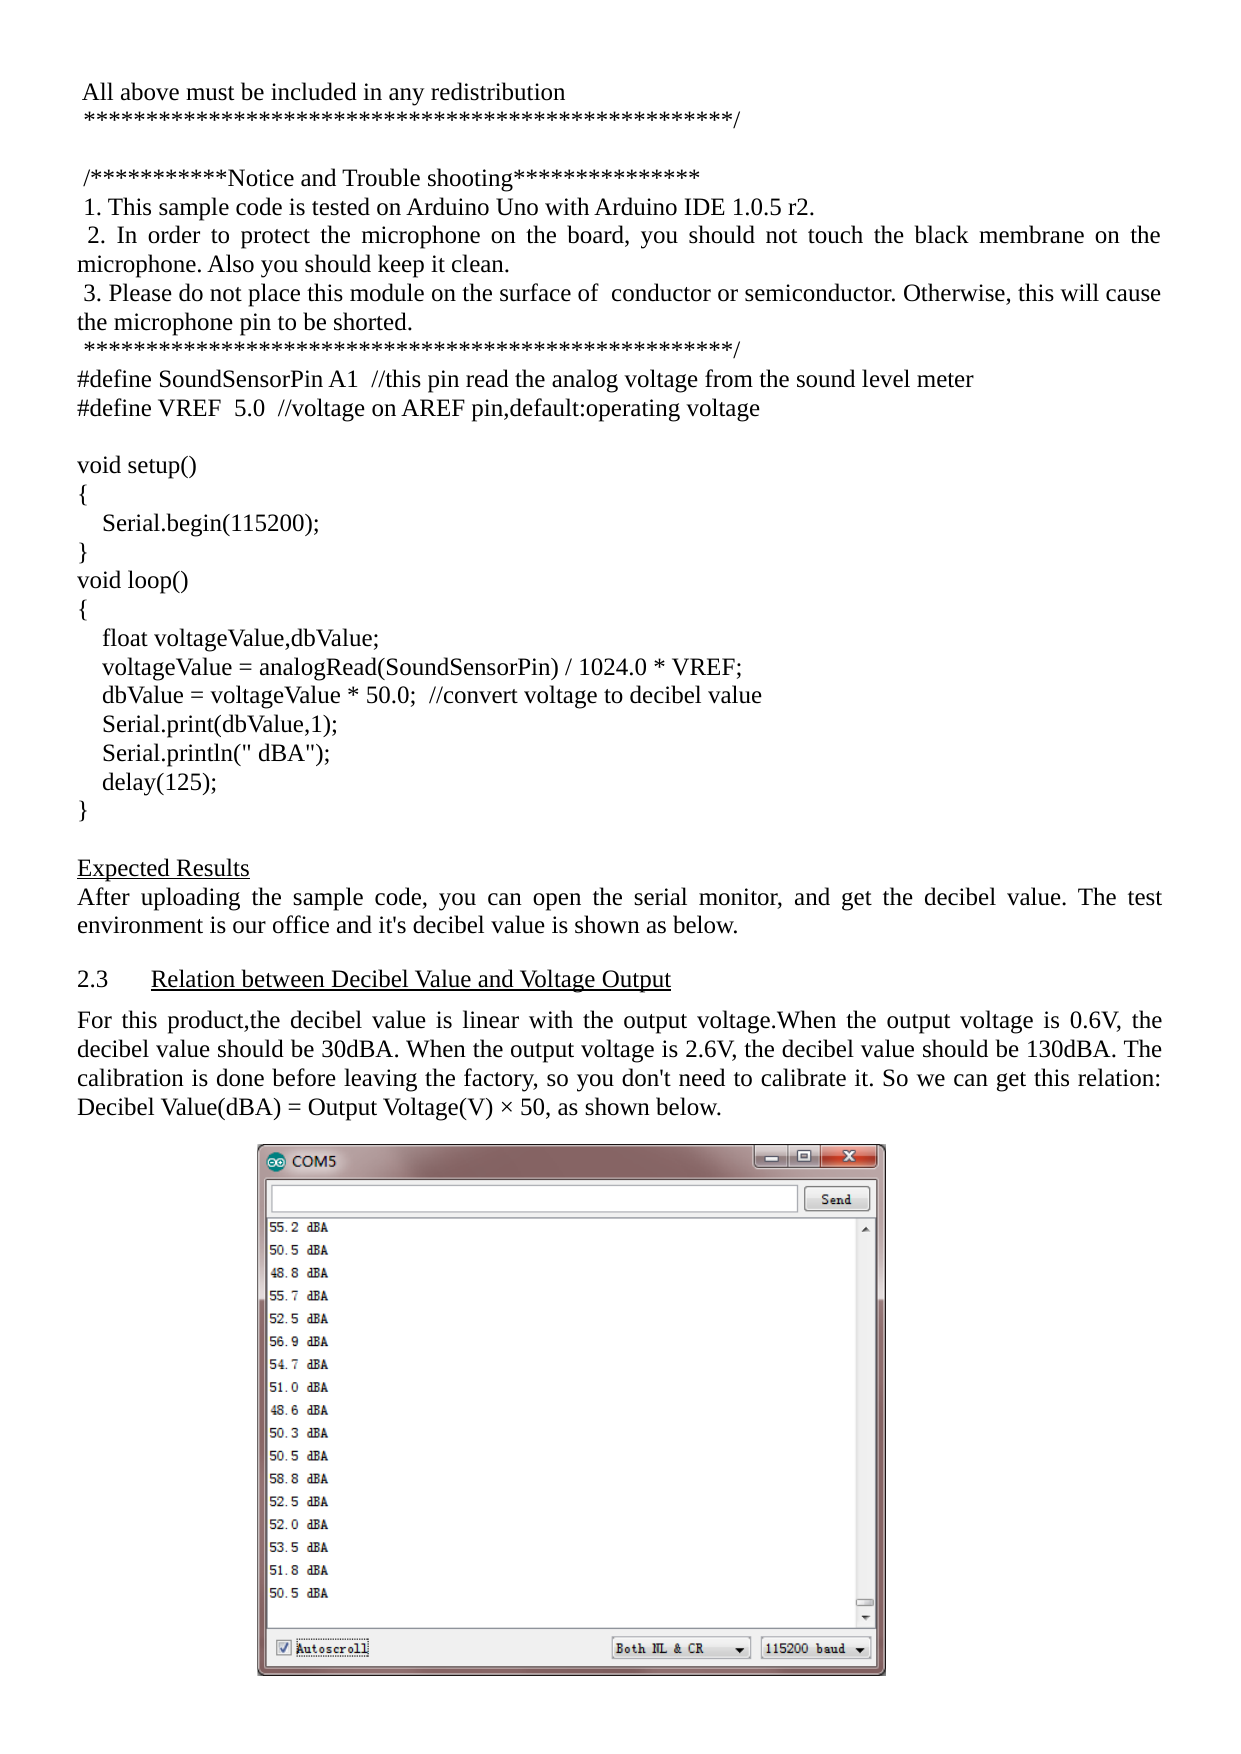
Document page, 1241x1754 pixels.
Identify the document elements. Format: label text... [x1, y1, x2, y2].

picture [257, 1144, 886, 1676]
text 1. This sample code is tested on Arduino Uno with Arduino IDE 1.0.5 r2. [77, 192, 1163, 221]
text Expected Results [77, 853, 1163, 882]
text 3. Please do not place this module on the surface of conductor or semiconductor. Otherwise, this will cause the microphone pin to be shorted. [77, 278, 1163, 336]
text Serial.println(" dBA"); [77, 738, 1163, 767]
text voltageValue = analogRead(SoundSensorPin) / 1024.0 * VREF; [77, 652, 1163, 681]
text 2. In order to protect the microphone on the board, you should not touch the black membrane on the microphone. Also you should keep it clean. [77, 221, 1163, 278]
subtitle Relation between Decibel Value and Voltage Output [77, 964, 1163, 993]
text /***********Notice and Trouble shooting*************** [77, 163, 1163, 192]
text Serial.begin(115200); [77, 508, 1163, 537]
text Serial.print(dbValue,1); [77, 709, 1163, 738]
text #define SoundSensorPin A1 //this pin read the analog voltage from the sound level meter [77, 364, 1163, 393]
text ****************************************************/ [77, 336, 1163, 364]
text } [77, 796, 1163, 824]
text { [77, 479, 1163, 508]
text } [77, 537, 1163, 566]
text { [77, 594, 1163, 623]
text dbValue = voltageValue * 50.0; //convert voltage to decibel value [77, 681, 1163, 709]
text All above must be included in any redistribution [77, 77, 1163, 106]
text ****************************************************/ [77, 106, 1163, 134]
text #define VREF 5.0 //voltage on AREF pin,default:operating voltage [77, 393, 1163, 422]
text After uploading the sample code, you can open the serial monitor, and get the decibel value. The test environment is our office and it's decibel value is shown as below. [77, 882, 1163, 939]
text delay(125); [77, 767, 1163, 796]
text void loop() [77, 566, 1163, 594]
text void setup() [77, 451, 1163, 479]
text float voltageValue,dbValue; [77, 623, 1163, 652]
text For this product,the decibel value is linear with the output voltage.When the output voltage is 0.6V, the decibel value should be 30dBA. When the output voltage is 2.6V, the decibel value should be 130dBA. The calibration is done before leaving the factory, so you don't need to calibrate it. So we can get this relation: Decibel Value(dBA) = Output Voltage(V) × 50, as shown below. [77, 1006, 1163, 1121]
